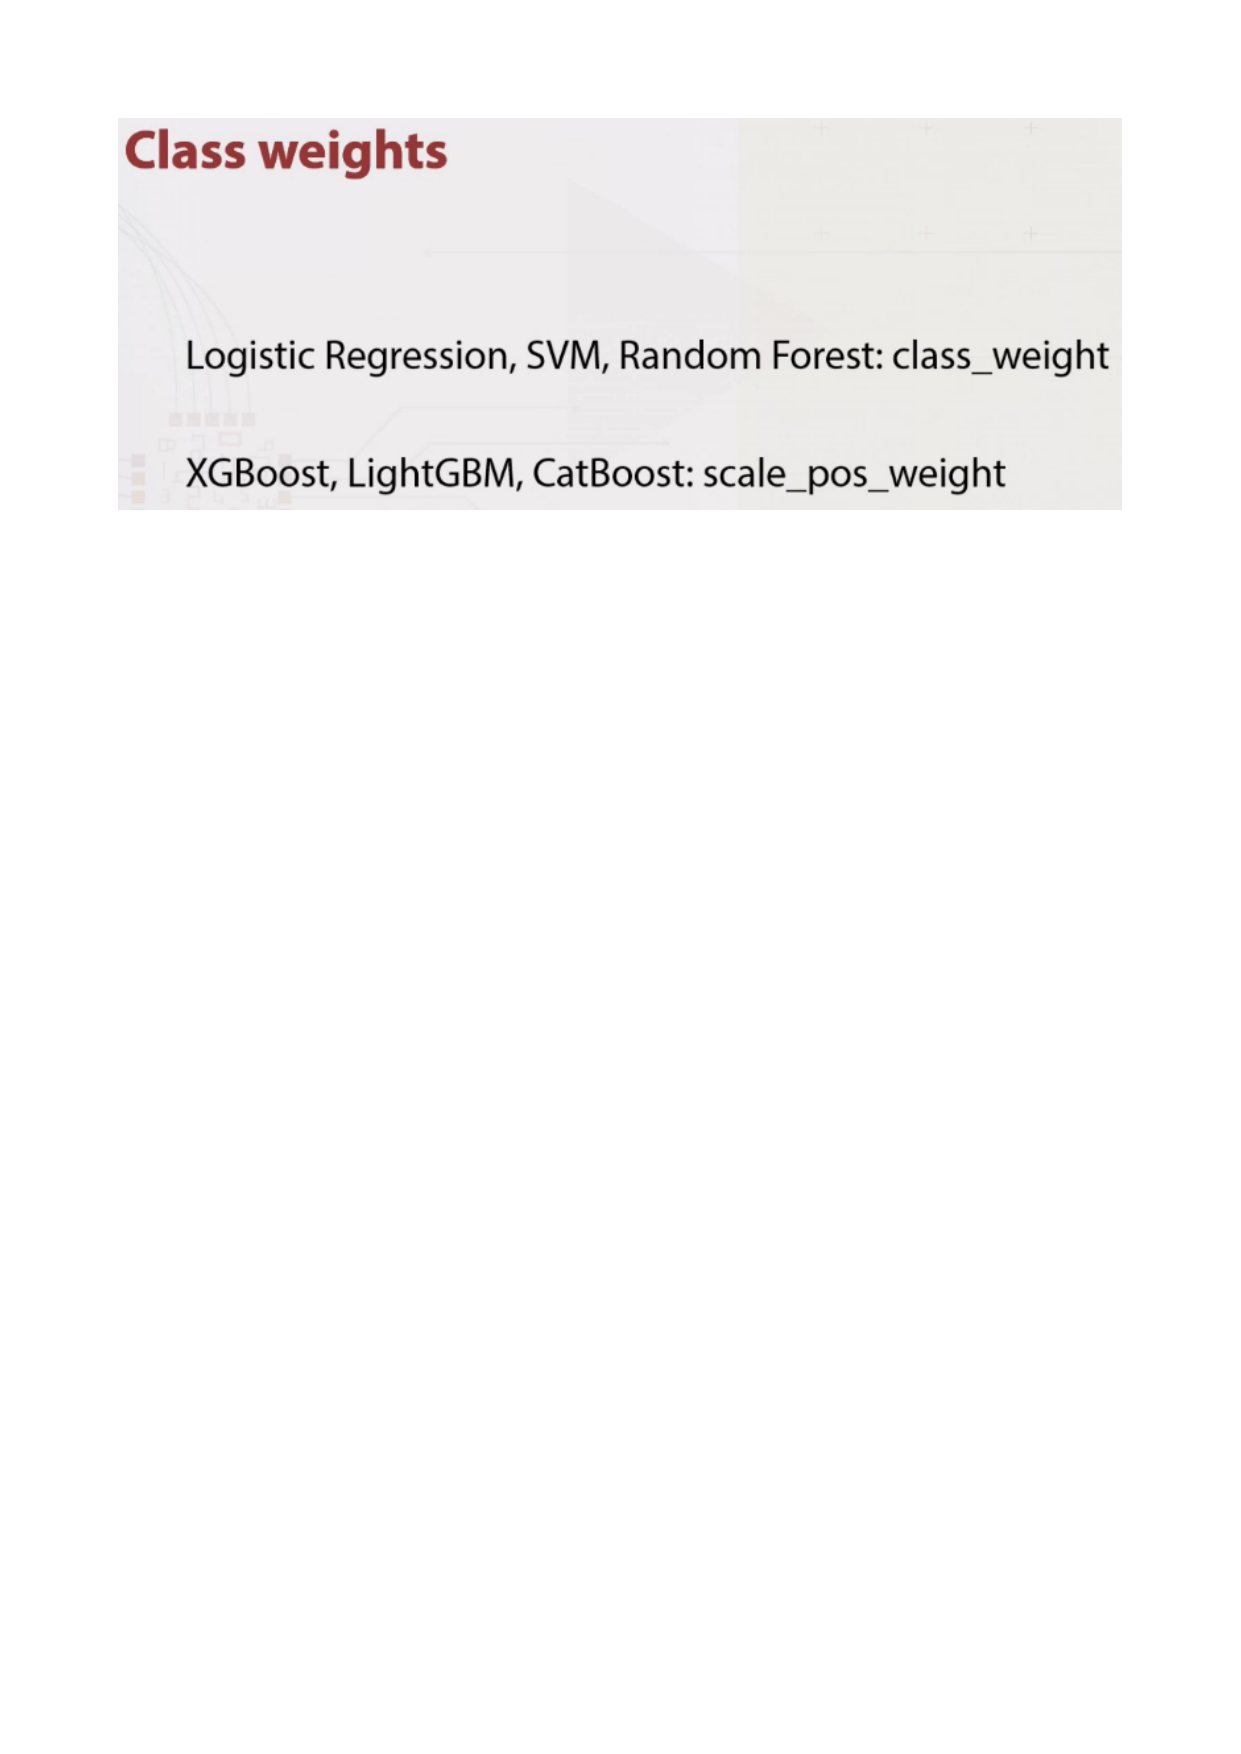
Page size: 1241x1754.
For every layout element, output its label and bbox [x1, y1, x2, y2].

picture [118, 118, 1123, 510]
